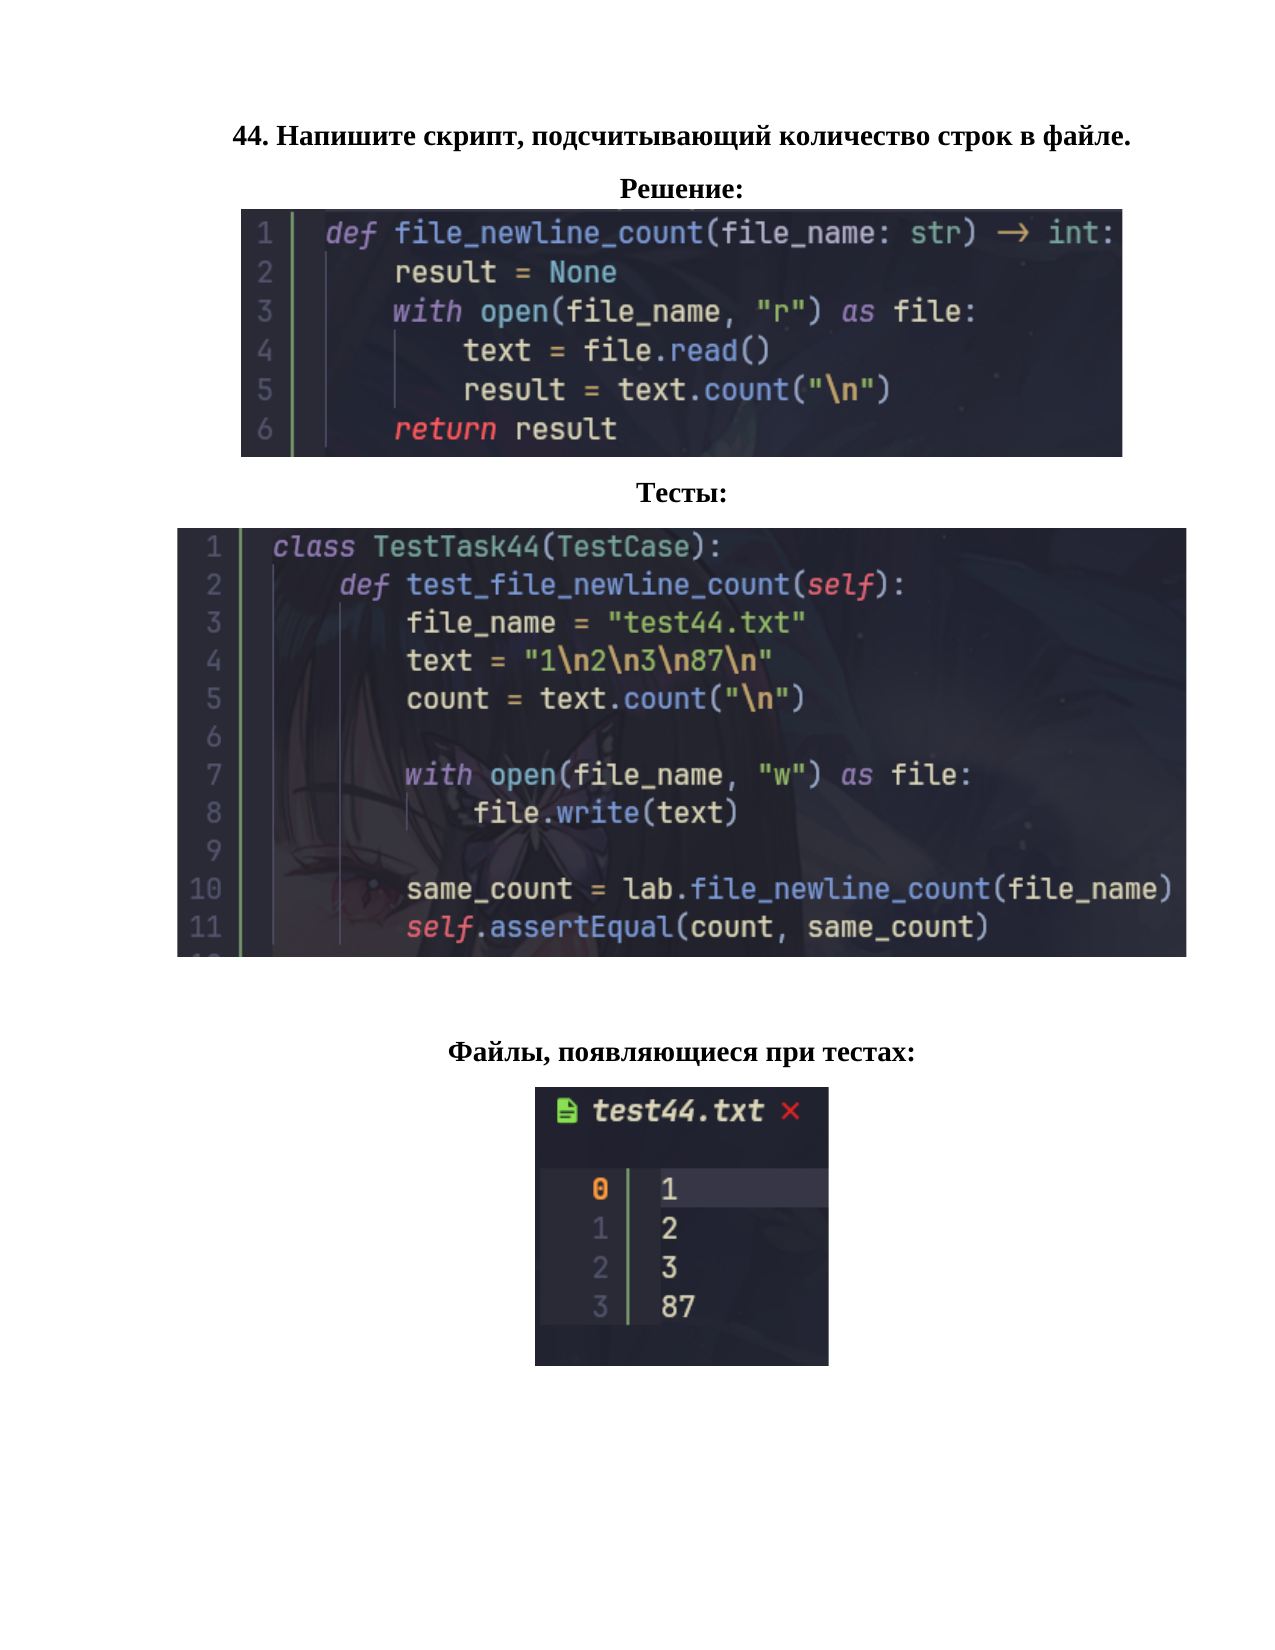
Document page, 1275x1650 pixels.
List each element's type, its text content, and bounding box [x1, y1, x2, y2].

picture [241, 209, 1123, 457]
picture [177, 528, 1187, 957]
text Файлы, появляющиеся при тестах: [177, 1034, 1186, 1068]
text Тесты: [177, 475, 1186, 509]
text 44. Напишите скрипт, подсчитывающий количество строк в файле. [177, 118, 1186, 152]
picture [535, 1087, 829, 1366]
text Решение: [177, 171, 1186, 205]
